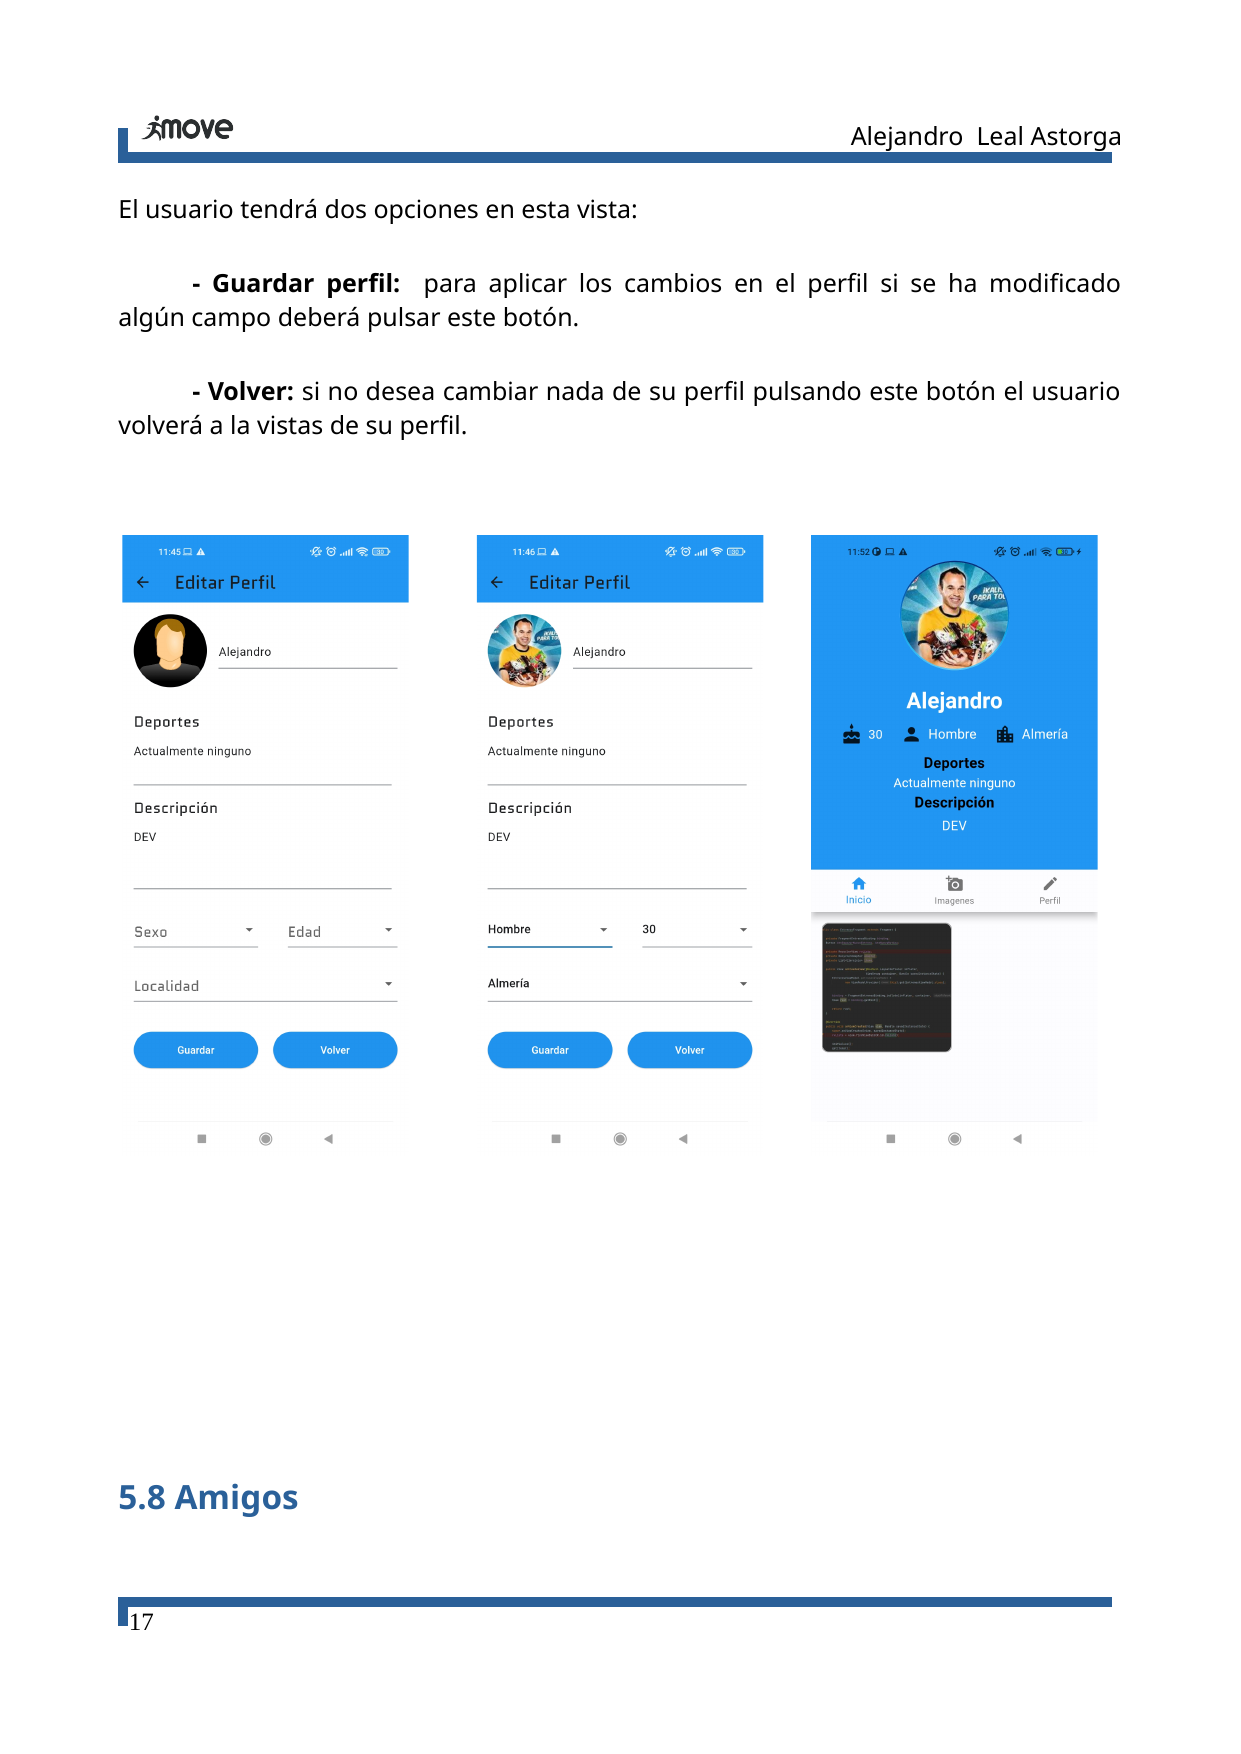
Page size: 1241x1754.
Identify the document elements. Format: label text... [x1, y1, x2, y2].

text 5.8 Amigos [118, 1474, 1122, 1519]
picture [122, 535, 409, 1156]
text - Guardar perfil: para aplicar los cambios en el perfil si se ha modificado algún campo deberá pulsar este botón. [118, 266, 1122, 334]
picture [811, 535, 1098, 1156]
text El usuario tendrá dos opciones en esta vista: [118, 192, 1122, 226]
text - Volver: si no desea cambiar nada de su perfil pulsando este botón el usuario volverá a la vistas de su perfil. [118, 374, 1122, 442]
picture [476, 535, 764, 1156]
picture [140, 113, 234, 141]
